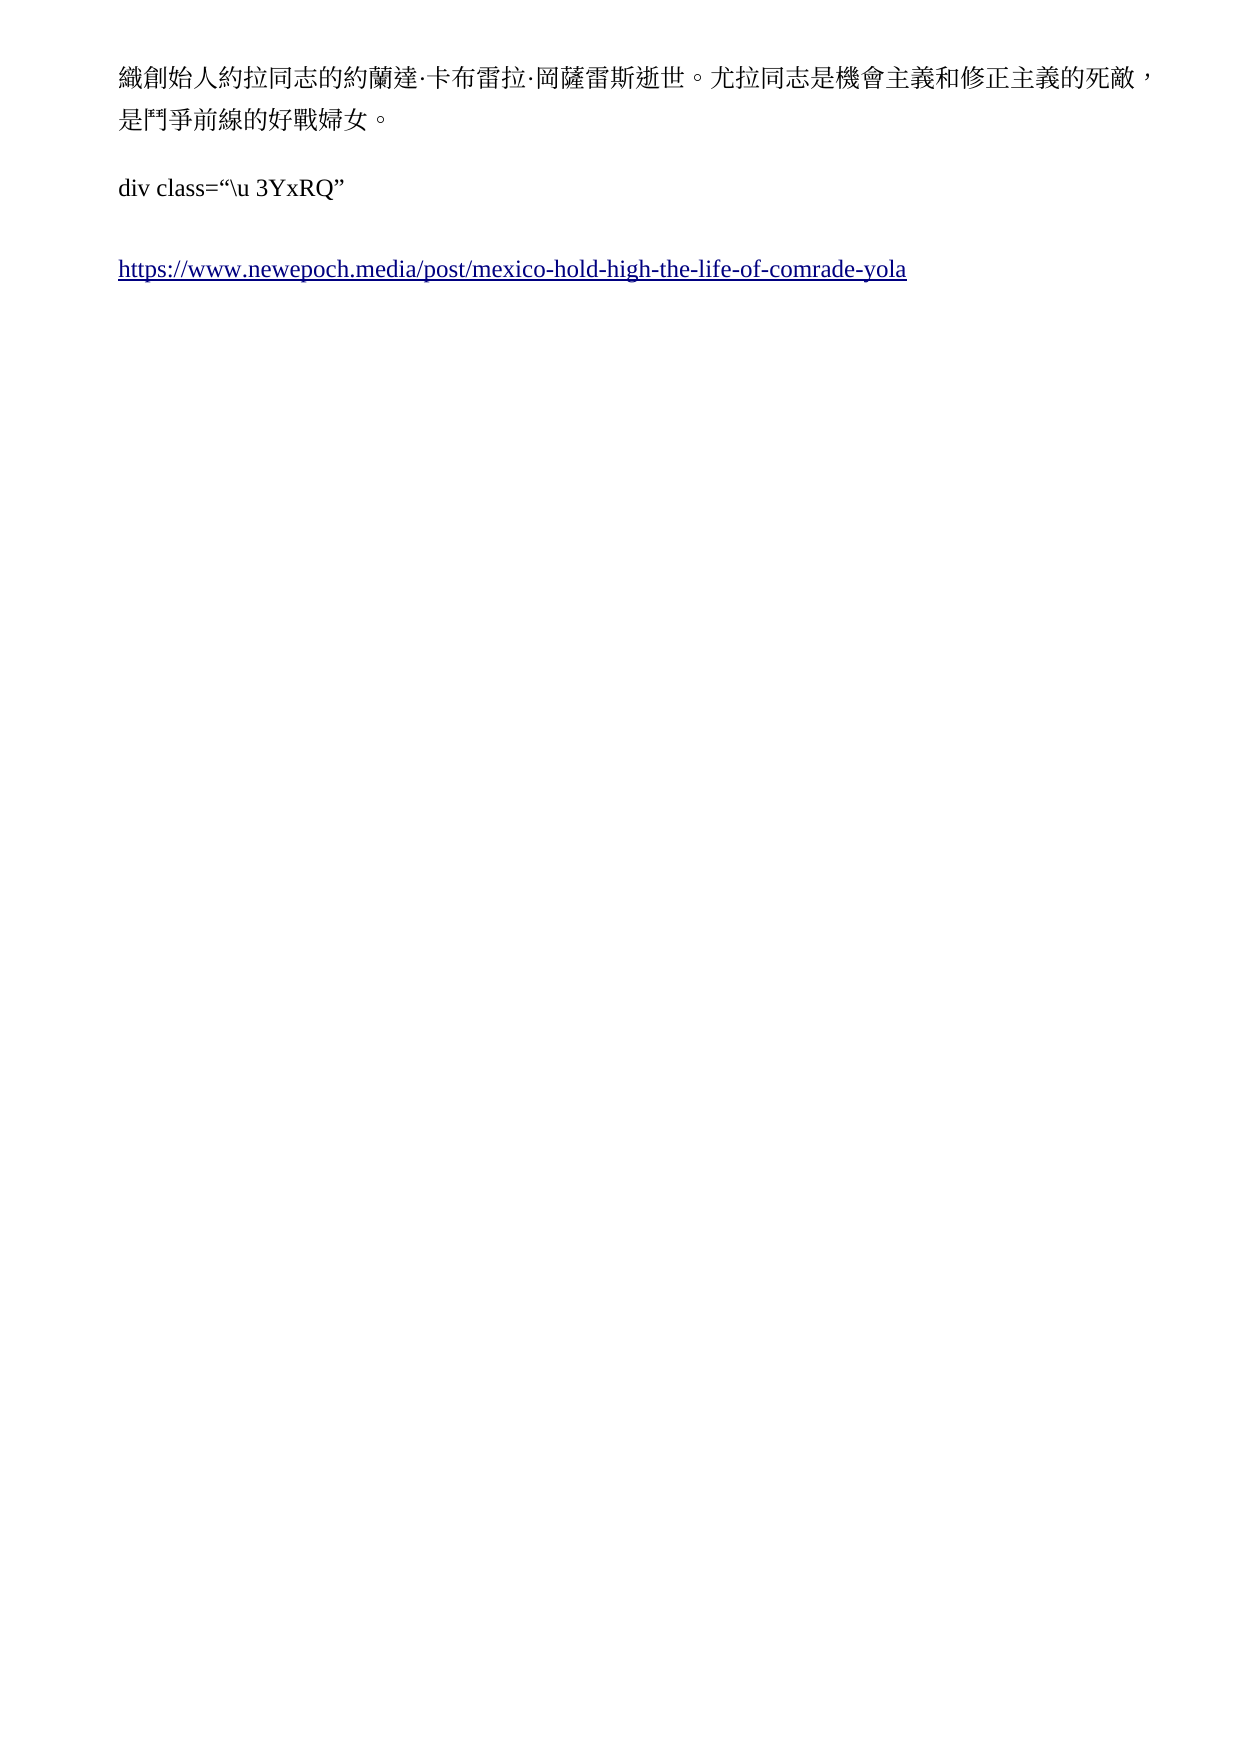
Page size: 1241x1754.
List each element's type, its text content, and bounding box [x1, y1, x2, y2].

text 織創始人約拉同志的約蘭達·卡布雷拉·岡薩雷斯逝世。尤拉同志是機會主義和修正主義的死敵，是鬥爭前線的好戰婦女。 div class=“\u 3YxRQ” [118, 59, 1181, 202]
text https://www.newepoch.media/post/mexico-hold-high-the-life-of-comrade-yola [118, 221, 1181, 283]
